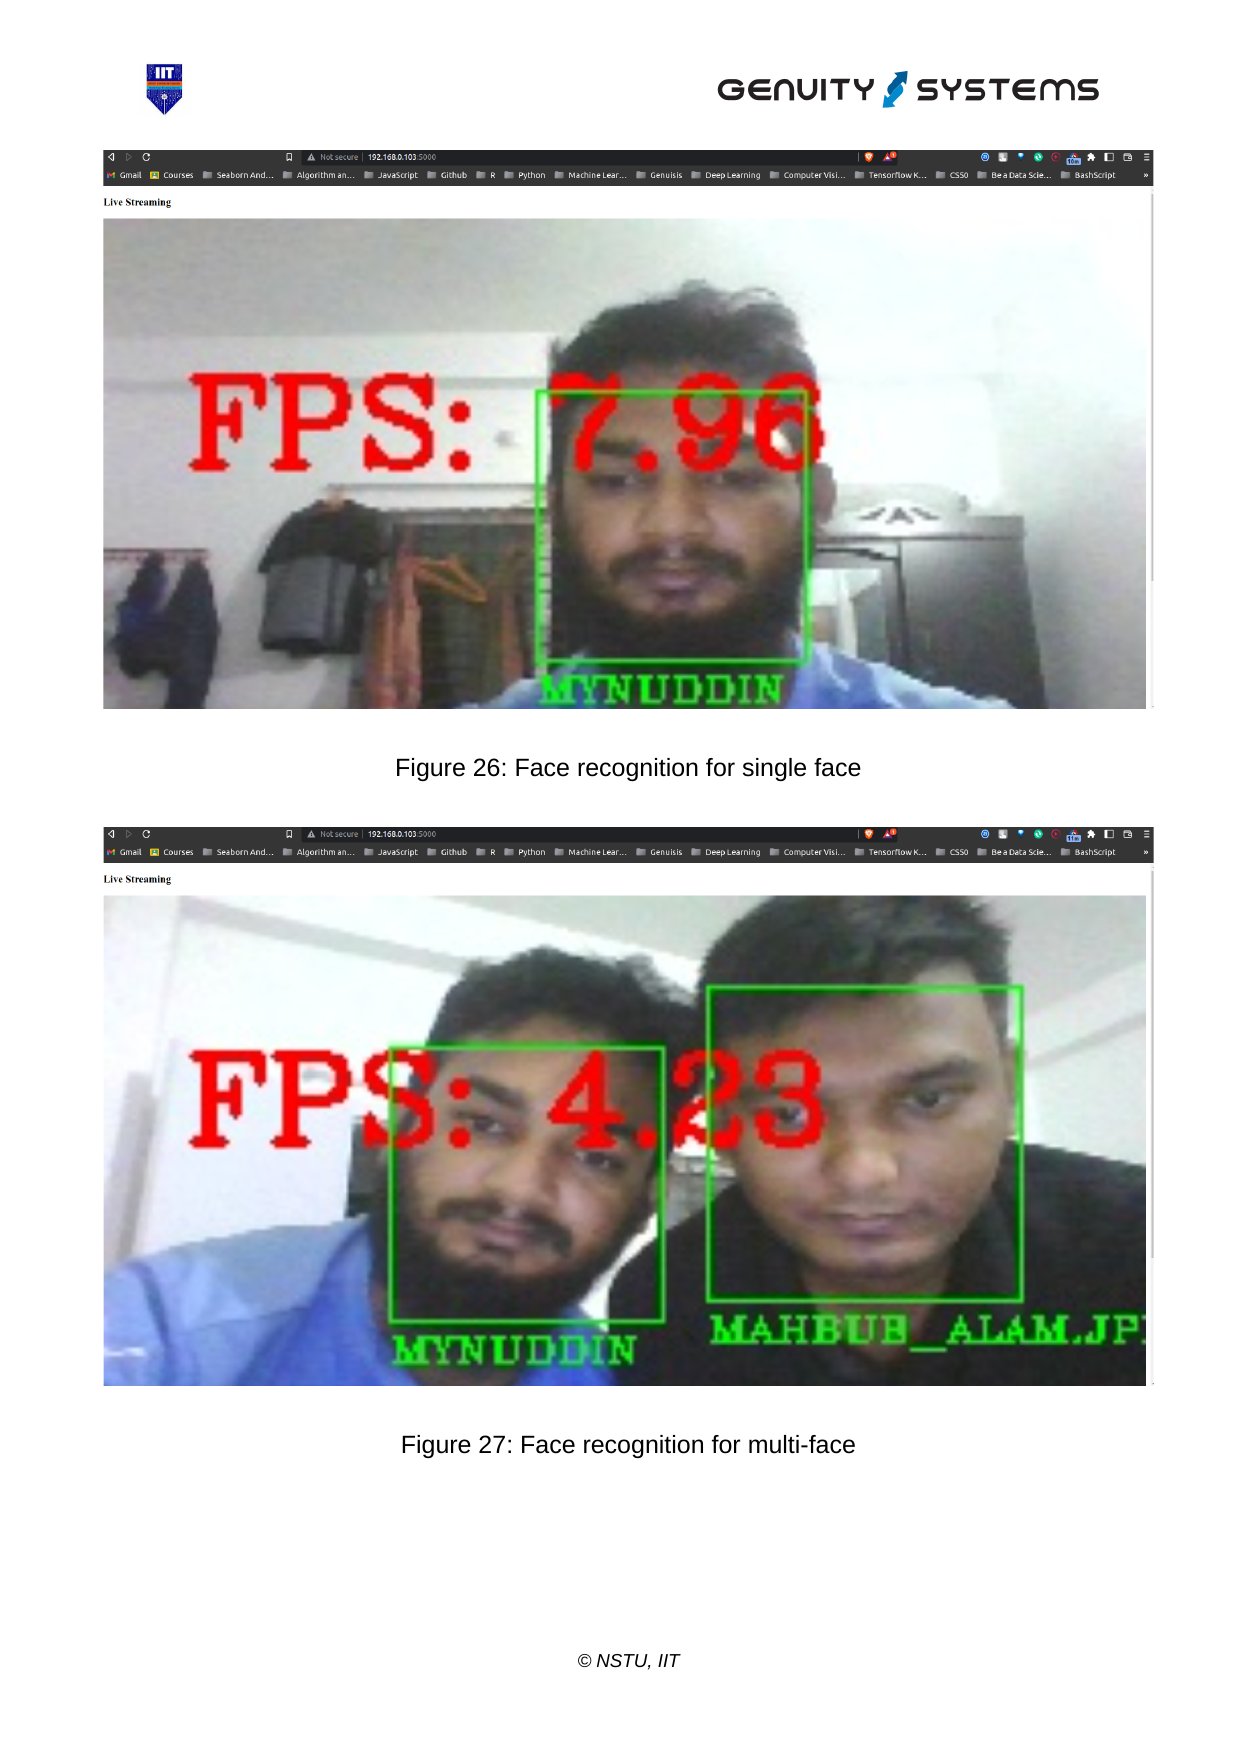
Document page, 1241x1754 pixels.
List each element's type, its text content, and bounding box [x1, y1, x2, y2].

text Figure 27: Face recognition for multi-face [103, 1430, 1153, 1458]
picture [103, 150, 1154, 709]
picture [714, 70, 1101, 108]
picture [103, 827, 1154, 1386]
picture [137, 62, 192, 117]
text Figure 26: Face recognition for single face [103, 753, 1153, 781]
